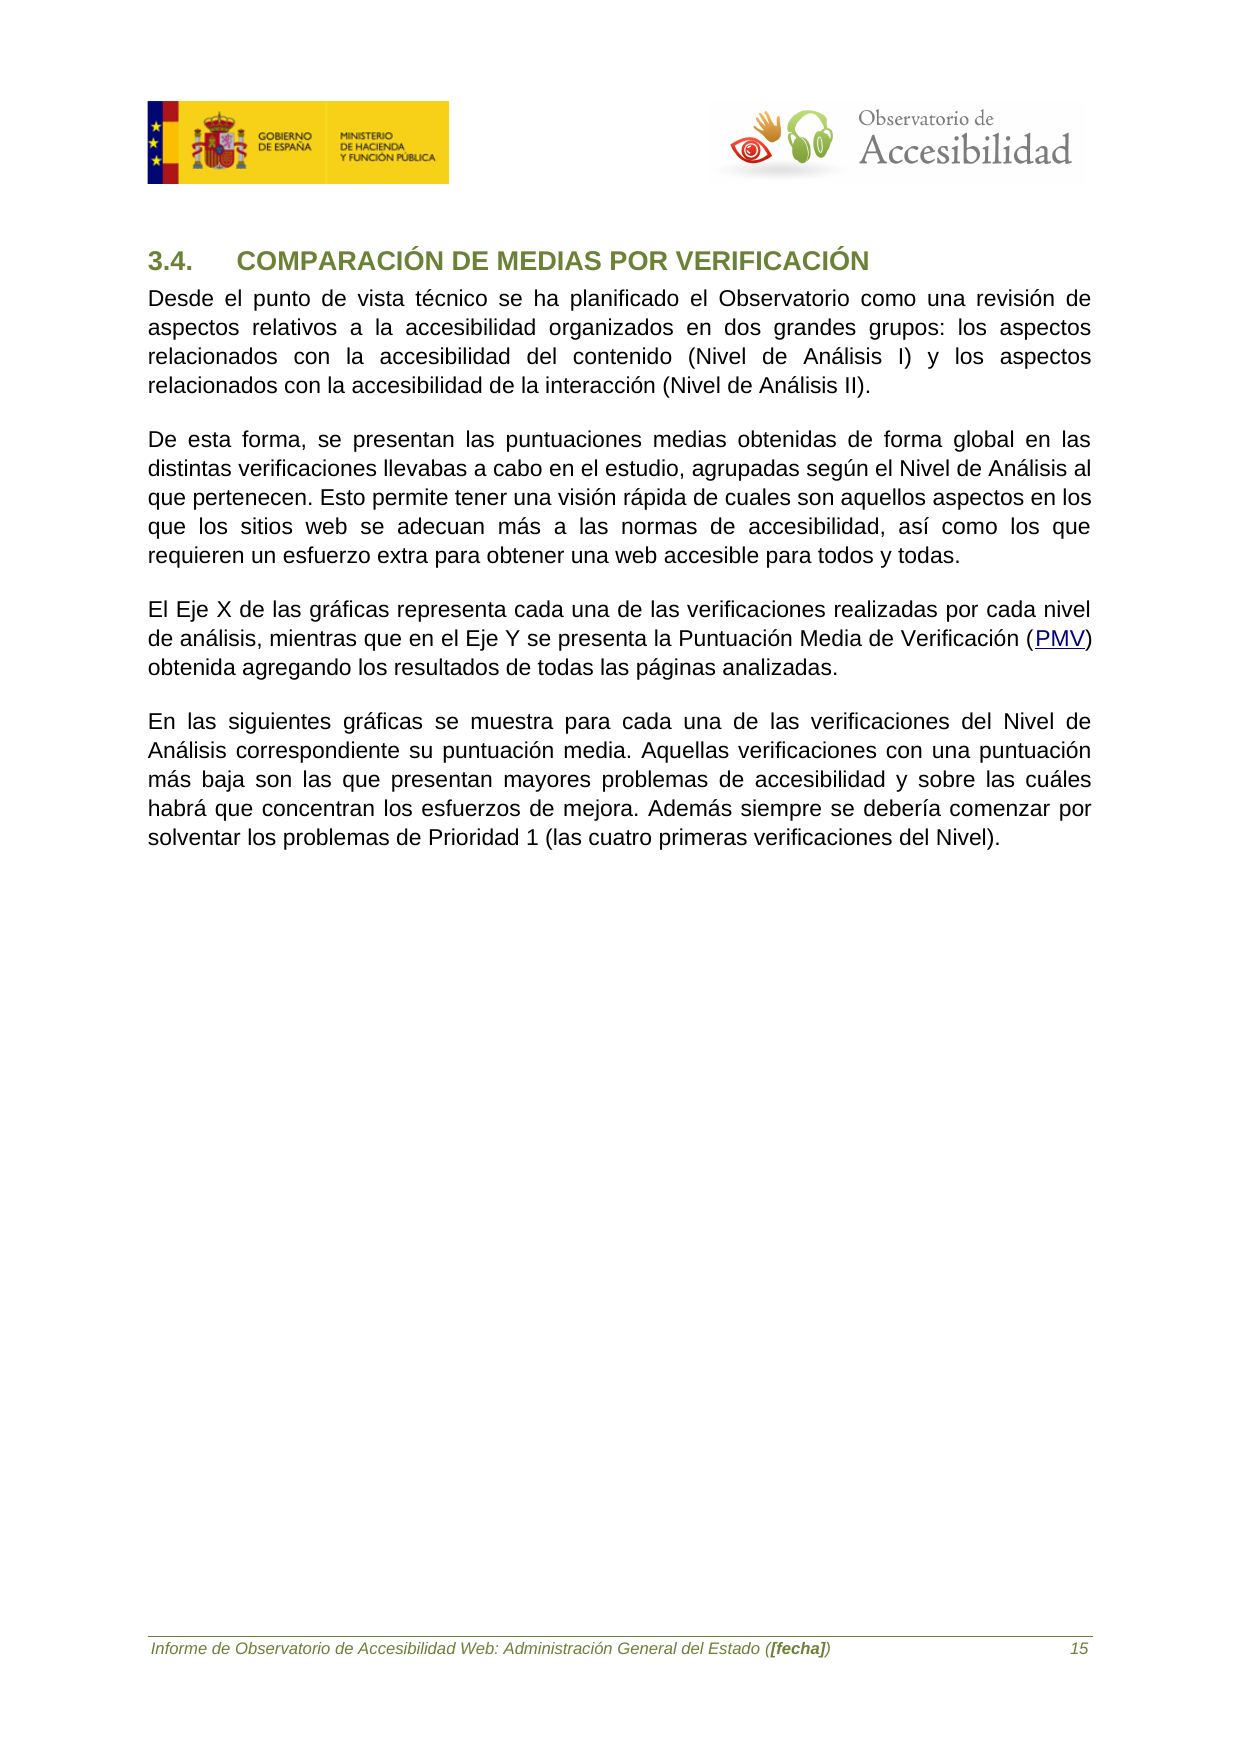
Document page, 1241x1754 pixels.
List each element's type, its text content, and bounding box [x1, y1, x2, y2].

text El Eje X de las gráficas representa cada una de las verificaciones realizadas por cada nivel de análisis, mientras que en el Eje Y se presenta la Puntuación Media de Verificación (PMV) obtenida agregando los resultados de todas las páginas analizadas. [148, 596, 1092, 680]
picture [710, 101, 1086, 184]
text De esta forma, se presentan las puntuaciones medias obtenidas de forma global en las distintas verificaciones llevabas a cabo en el estudio, agrupadas según el Nivel de Análisis al que pertenecen. Esto permite tener una visión rápida de cuales son aquellos aspectos en los que los sitios web se adecuan más a las normas de accesibilidad, así como los que requieren un esfuerzo extra para obtener una web accesible para todos y todas. [148, 426, 1092, 568]
text En las siguientes gráficas se muestra para cada una de las verificaciones del Nivel de Análisis correspondiente su puntuación media. Aquellas verificaciones con una puntuación más baja son las que presentan mayores problemas de accesibilidad y sobre las cuáles habrá que concentran los esfuerzos de mejora. Además siempre se debería comenzar por solventar los problemas de Prioridad 1 (las cuatro primeras verificaciones del Nivel). [148, 708, 1092, 850]
picture [147, 101, 450, 184]
text Desde el punto de vista técnico se ha planificado el Observatorio como una revisión de aspectos relativos a la accesibilidad organizados en dos grandes grupos: los aspectos relacionados con la accesibilidad del contenido (Nivel de Análisis I) y los aspectos relacionados con la accesibilidad de la interacción (Nivel de Análisis II). [148, 285, 1092, 398]
subtitle Comparación de medias por verificación [148, 245, 1092, 276]
